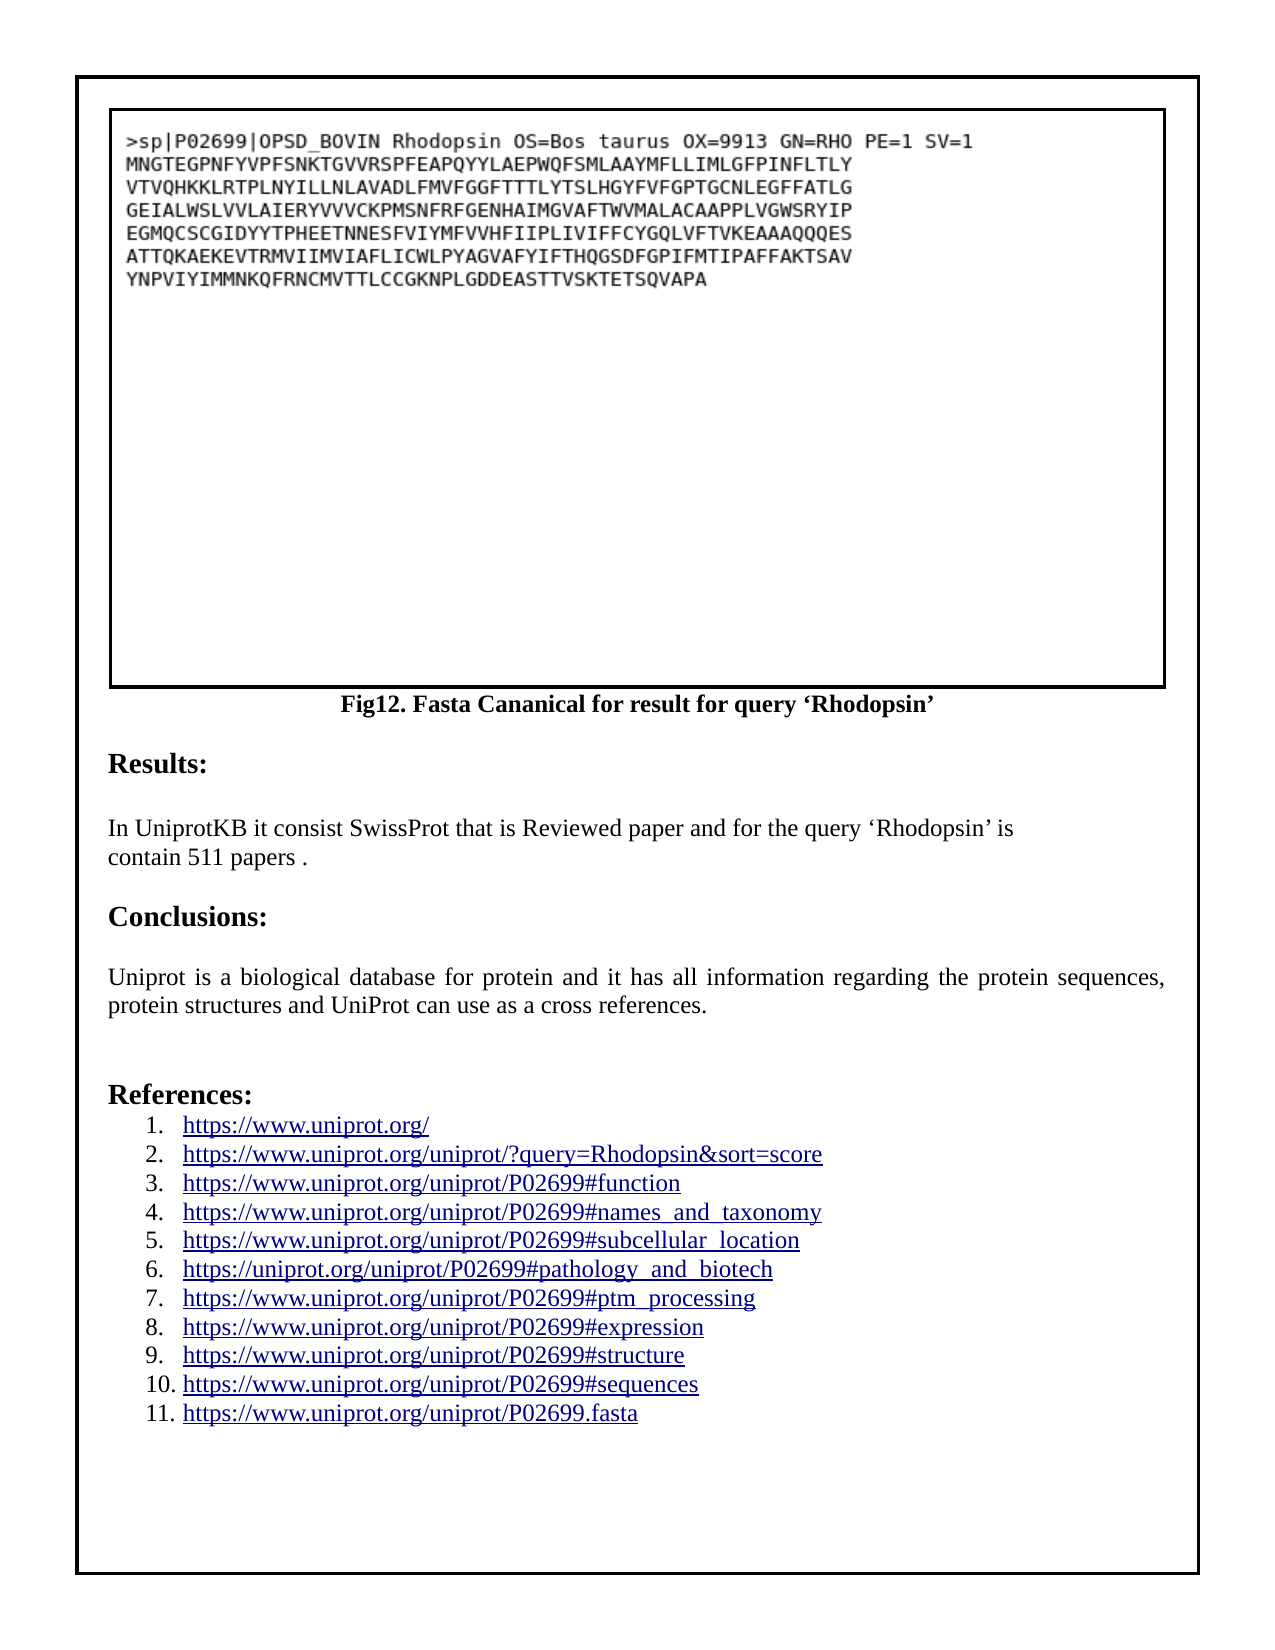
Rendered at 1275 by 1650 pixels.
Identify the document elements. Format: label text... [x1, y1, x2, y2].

list https://www.uniprot.org/uniprot/P02699#expression [145, 1312, 1167, 1340]
list https://www.uniprot.org/uniprot/P02699#sequences [145, 1369, 1167, 1398]
text contain 511 papers . [108, 842, 1167, 871]
text Uniprot is a biological database for protein and it has all information regarding the protein sequences, protein structures and UniProt can use as a cross references. [108, 962, 1167, 1019]
list https://www.uniprot.org/uniprot/?query=Rhodopsin&sort=score [145, 1139, 1167, 1168]
list https://www.uniprot.org/ [145, 1110, 1167, 1139]
list https://www.uniprot.org/uniprot/P02699.fasta [145, 1398, 1167, 1427]
text Fig12. Fasta Cananical for result for query ‘Rhodopsin’ [108, 109, 1167, 717]
list https://www.uniprot.org/uniprot/P02699#names_and_taxonomy [145, 1197, 1167, 1225]
text In UniprotKB it consist SwissProt that is Reviewed paper and for the query ‘Rhodopsin’ is [108, 813, 1167, 842]
text Conclusions: [108, 899, 1167, 933]
list https://www.uniprot.org/uniprot/P02699#structure [145, 1340, 1167, 1369]
text References: [108, 1077, 1167, 1110]
list https://www.uniprot.org/uniprot/P02699#subcellular_location [145, 1225, 1167, 1254]
picture [114, 113, 1161, 683]
list https://www.uniprot.org/uniprot/P02699#ptm_processing [145, 1283, 1167, 1312]
list https://uniprot.org/uniprot/P02699#pathology_and_biotech [145, 1254, 1167, 1283]
list https://www.uniprot.org/uniprot/P02699#function [145, 1168, 1167, 1197]
text Results: [108, 746, 1167, 780]
